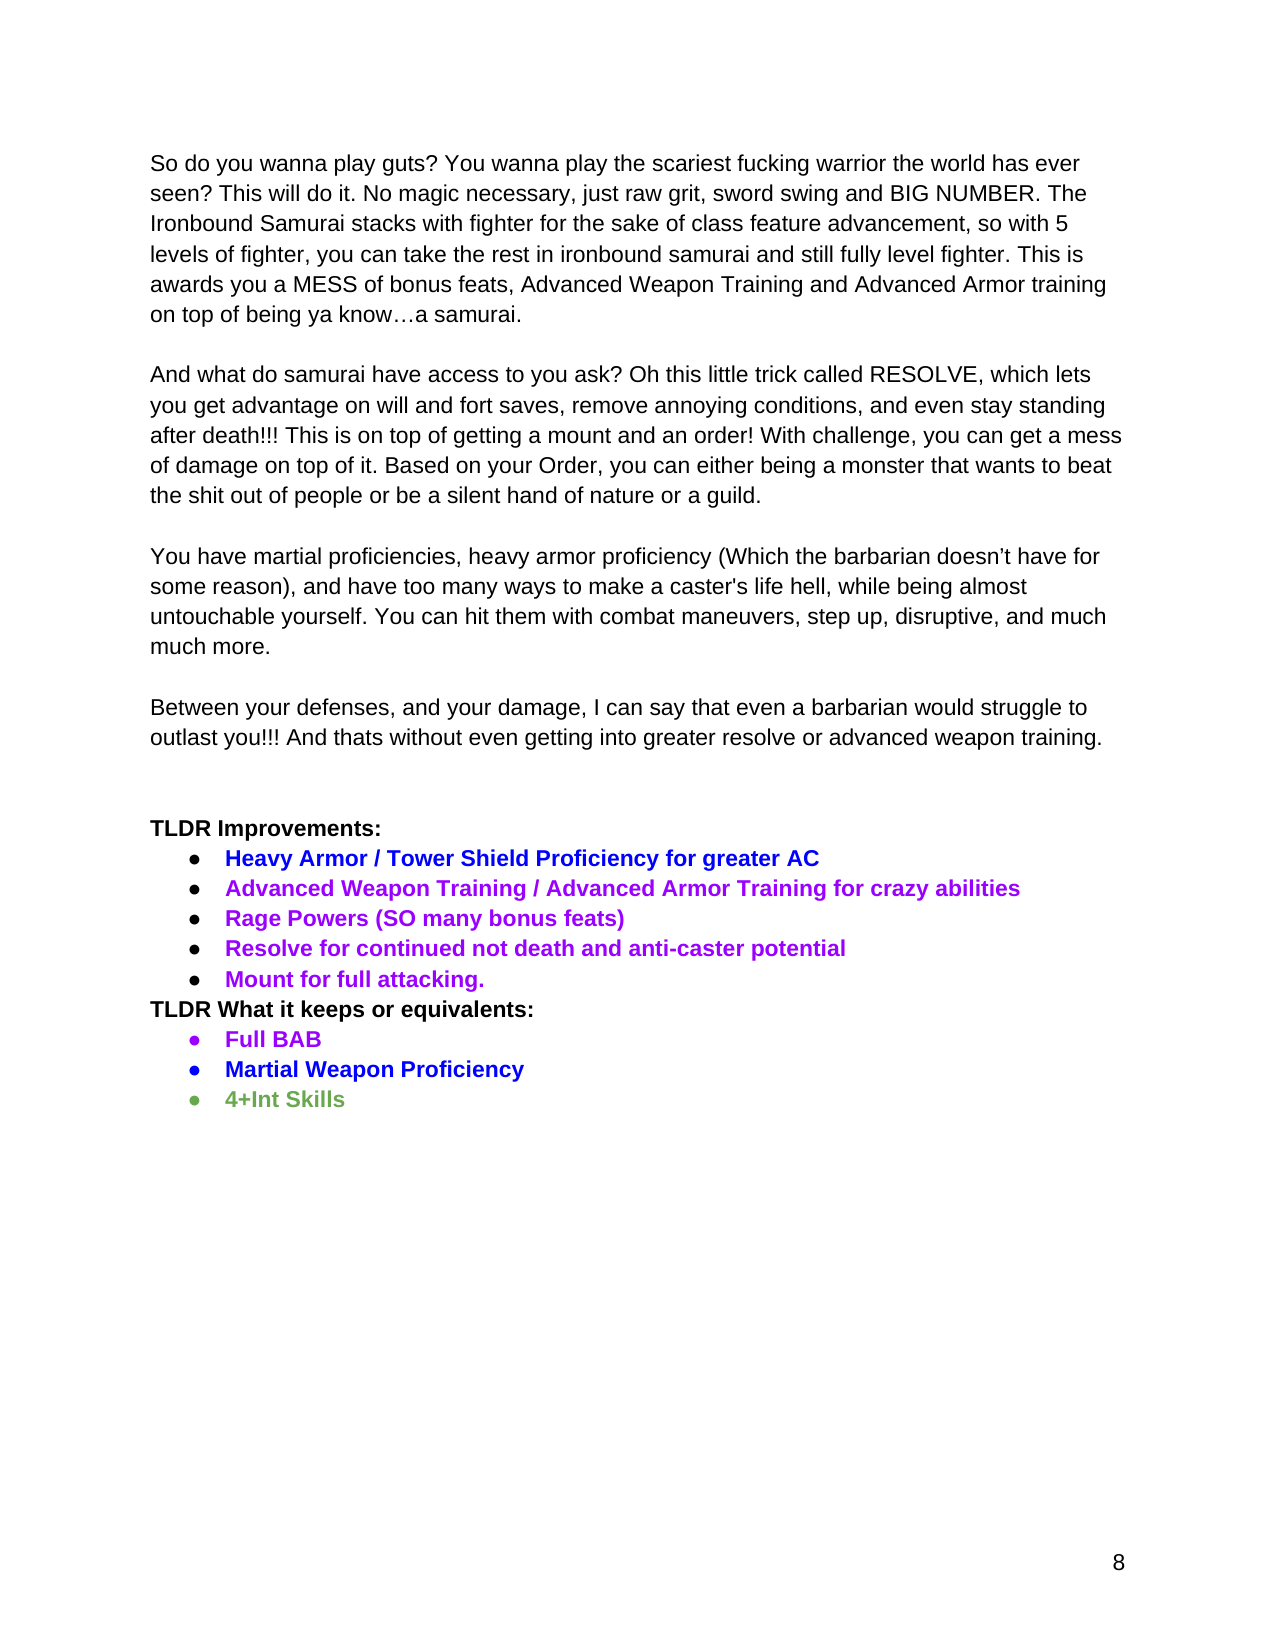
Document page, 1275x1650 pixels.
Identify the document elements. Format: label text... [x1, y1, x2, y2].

list Resolve for continued not death and anti-caster potential [187, 935, 1125, 962]
text You have martial proficiencies, heavy armor proficiency (Which the barbarian doesn’t have for some reason), and have too many ways to make a caster's life hell, while being almost untouchable yourself. You can hit them with combat maneuvers, step up, disruptive, and much much more. [150, 543, 1125, 660]
list Advanced Weapon Training / Advanced Armor Training for crazy abilities [187, 875, 1125, 901]
list Mount for full attacking. [187, 966, 1125, 992]
list Heavy Armor / Tower Shield Proficiency for greater AC [187, 845, 1125, 871]
text TLDR What it keeps or equivalents: [150, 996, 1125, 1022]
list Full BAB [187, 1026, 1125, 1052]
text TLDR Improvements: [150, 814, 1125, 841]
list Martial Weapon Proficiency [187, 1056, 1125, 1083]
text Between your defenses, and your damage, I can say that even a barbarian would struggle to outlast you!!! And thats without even getting into greater resolve or advanced weapon training. [150, 694, 1125, 750]
list 4+Int Skills [187, 1086, 1125, 1113]
text So do you wanna play guts? You wanna play the scariest fucking warrior the world has ever seen? This will do it. No magic necessary, just raw grit, sword swing and BIG NUMBER. The Ironbound Samurai stacks with fighter for the sake of class feature advancement, so with 5 levels of fighter, you can take the rest in ironbound samurai and still fully level fighter. This is awards you a MESS of bonus feats, Advanced Weapon Training and Advanced Armor training on top of being ya know…a samurai. And what do samurai have access to you ask? Oh this little trick called RESOLVE, which lets you get advantage on will and fort saves, remove annoying conditions, and even stay standing after death!!! This is on top of getting a mount and an order! With challenge, you can get a mess of damage on top of it. Based on your Order, you can either being a monster that wants to beat the shit out of people or be a silent hand of nature or a guild. [150, 150, 1125, 509]
list Rage Powers (SO many bonus feats) [187, 905, 1125, 932]
